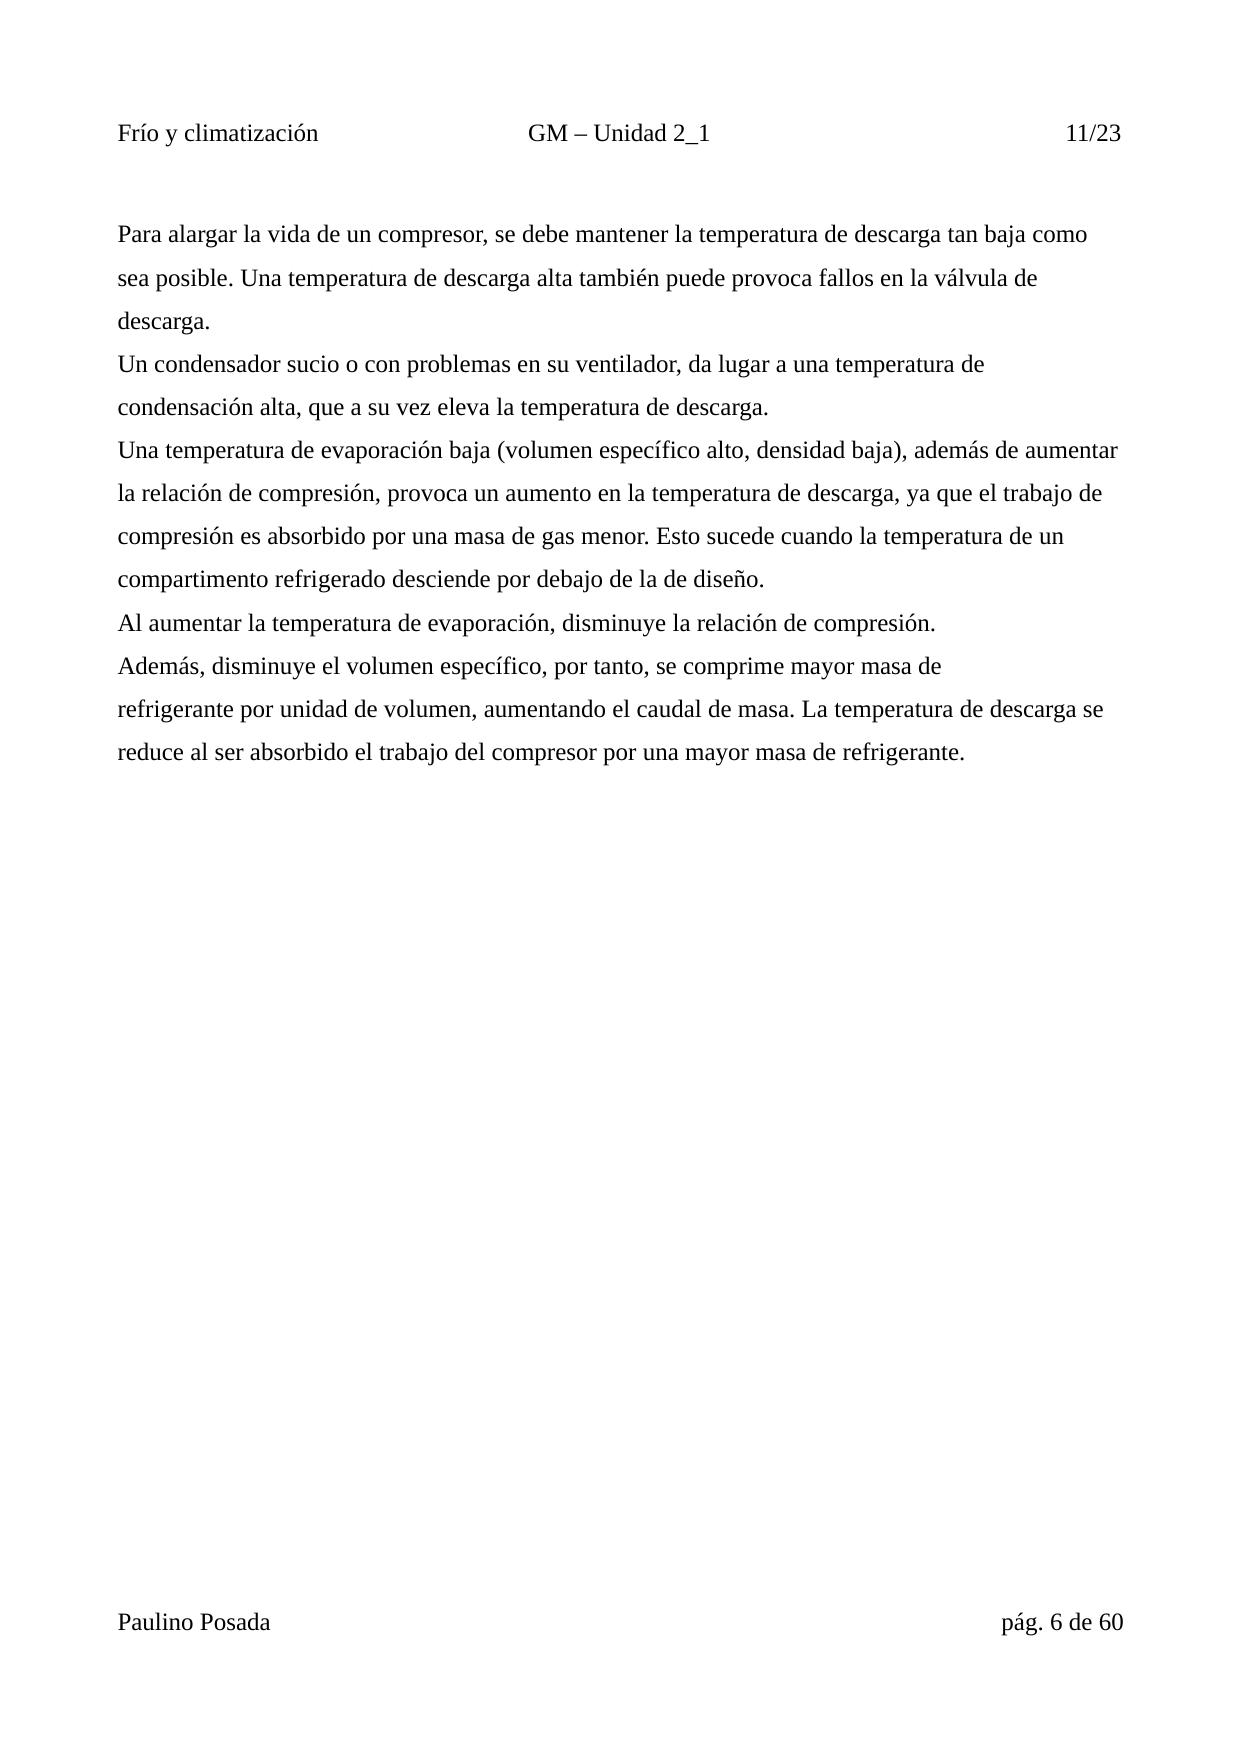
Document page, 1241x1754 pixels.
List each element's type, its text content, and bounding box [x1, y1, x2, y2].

text Al aumentar la temperatura de evaporación, disminuye la relación de compresión. [117, 608, 1123, 636]
text refrigerante por unidad de volumen, aumentando el caudal de masa. La temperatura de descarga se reduce al ser absorbido el trabajo del compresor por una mayor masa de refrigerante. [117, 694, 1123, 766]
text Un condensador sucio o con problemas en su ventilador, da lugar a una temperatura de condensación alta, que a su vez eleva la temperatura de descarga. [117, 349, 1123, 421]
text Una temperatura de evaporación baja (volumen específico alto, densidad baja), además de aumentar la relación de compresión, provoca un aumento en la temperatura de descarga, ya que el trabajo de compresión es absorbido por una masa de gas menor. Esto sucede cuando la temperatura de un compartimento refrigerado desciende por debajo de la de diseño. [117, 435, 1123, 593]
text Además, disminuye el volumen específico, por tanto, se comprime mayor masa de [117, 651, 1123, 679]
text Para alargar la vida de un compresor, se debe mantener la temperatura de descarga tan baja como sea posible. Una temperatura de descarga alta también puede provoca fallos en la válvula de descarga. [117, 219, 1123, 334]
